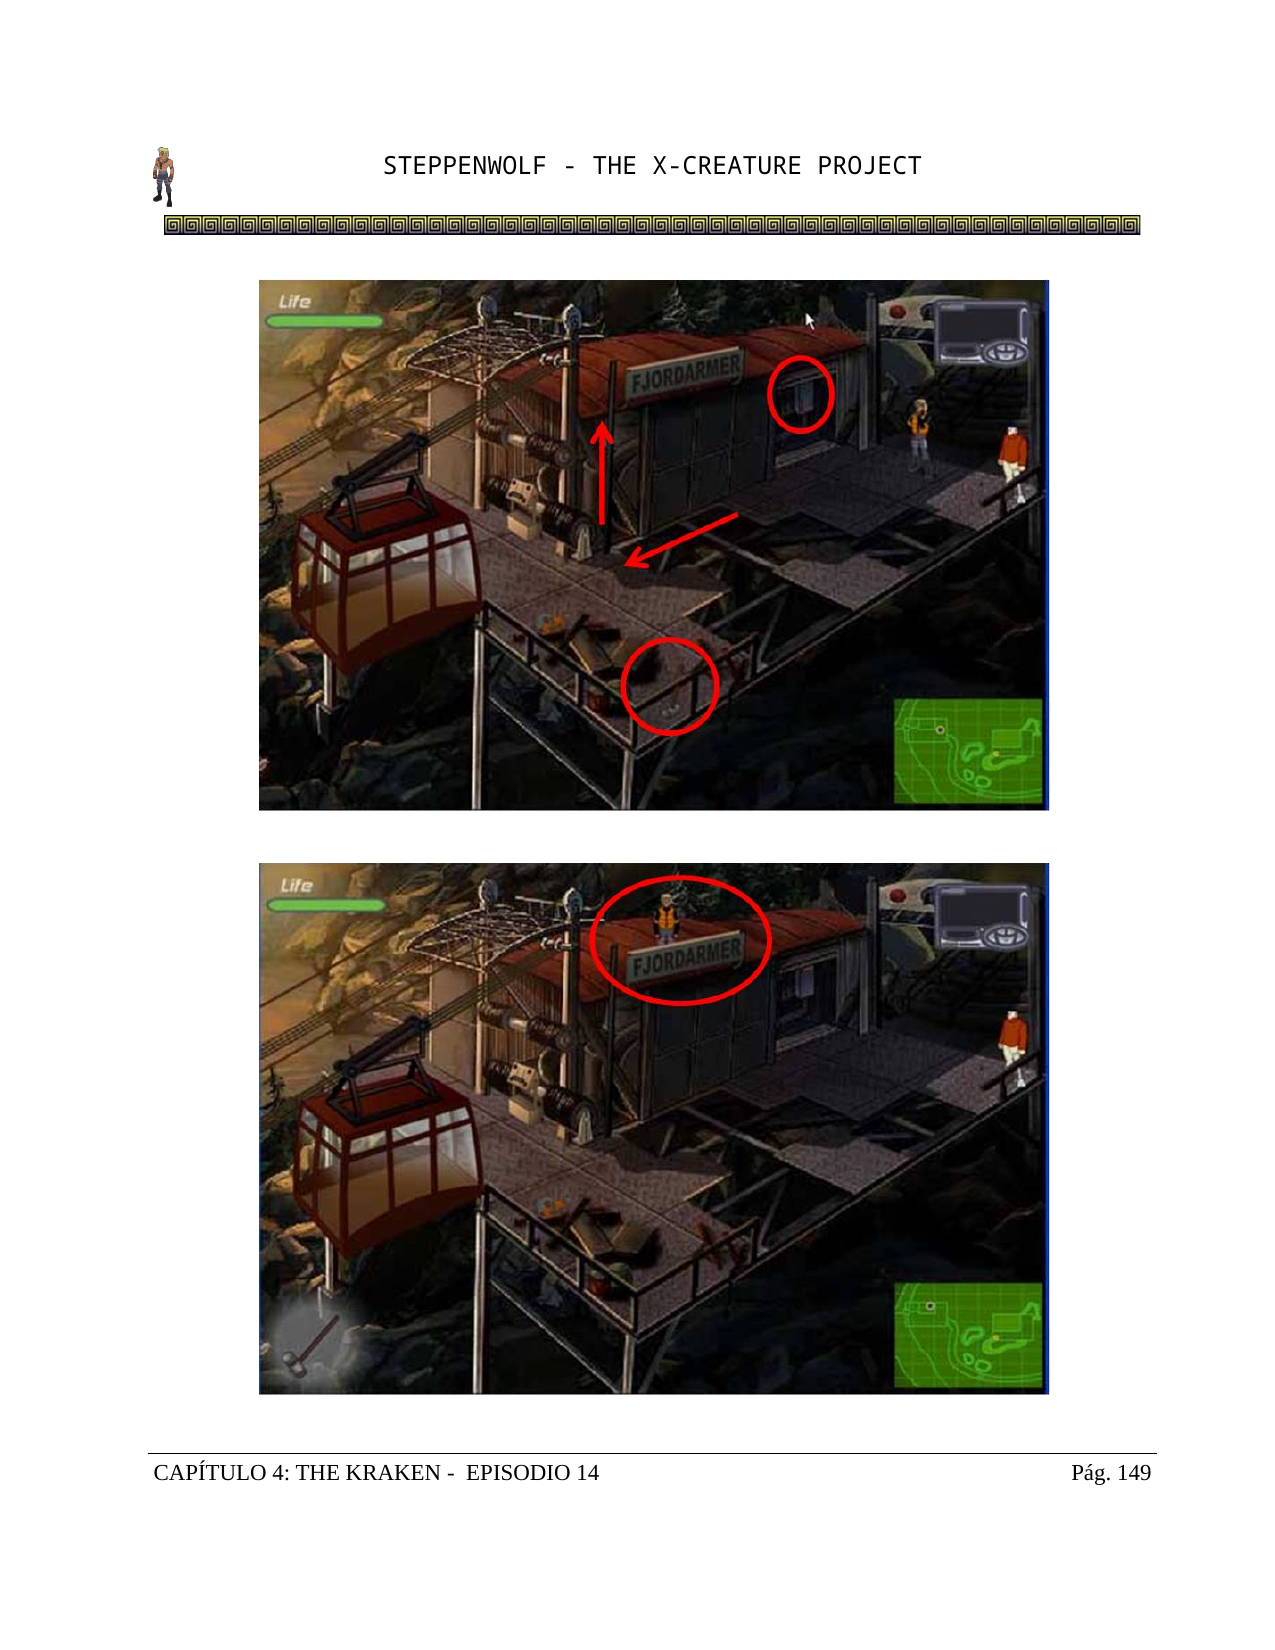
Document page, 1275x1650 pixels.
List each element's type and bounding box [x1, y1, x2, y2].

picture [147, 147, 181, 207]
picture [164, 215, 1141, 235]
picture [258, 279, 1050, 811]
picture [258, 863, 1050, 1395]
